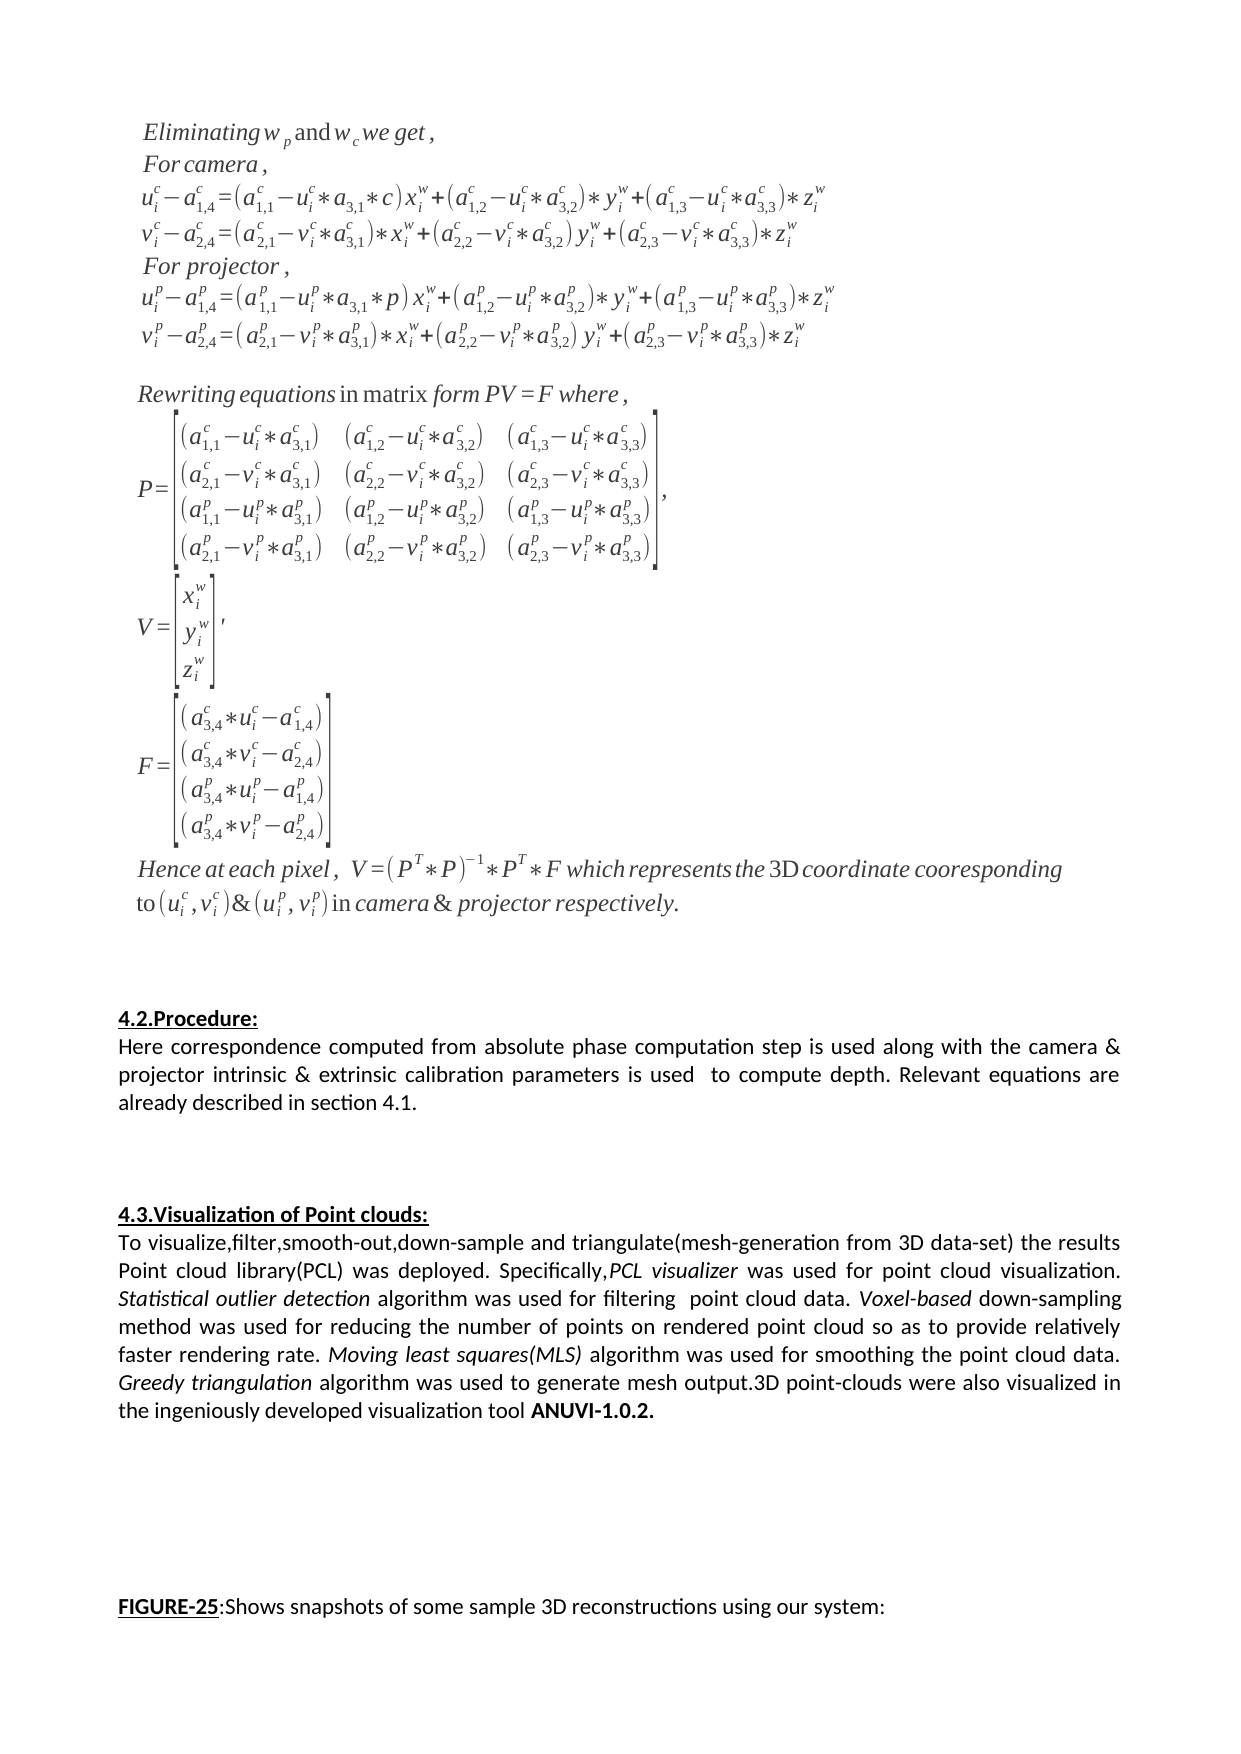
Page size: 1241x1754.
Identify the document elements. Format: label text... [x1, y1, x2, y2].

text Here correspondence computed from absolute phase computation step is used along with the camera & projector intrinsic & extrinsic calibration parameters is used to compute depth. Relevant equations are already described in section 4.1. [118, 1032, 1122, 1116]
text FIGURE-25:Shows snapshots of some sample 3D reconstructions using our system: [118, 1592, 1122, 1620]
text 4.2.Procedure: [118, 1004, 1122, 1032]
text 4.3.Visualization of Point clouds: [118, 1200, 1122, 1228]
text To visualize,filter,smooth-out,down-sample and triangulate(mesh-generation from 3D data-set) the results Point cloud library(PCL) was deployed. Specifically,PCL visualizer was used for point cloud visualization. Statistical outlier detection algorithm was used for filtering point cloud data. Voxel-based down-sampling method was used for reducing the number of points on rendered point cloud so as to provide relatively faster rendering rate. Moving least squares(MLS) algorithm was used for smoothing the point cloud data. Greedy triangulation algorithm was used to generate mesh output.3D point-clouds were also visualized in the ingeniously developed visualization tool ANUVI-1.0.2. [118, 1228, 1122, 1424]
